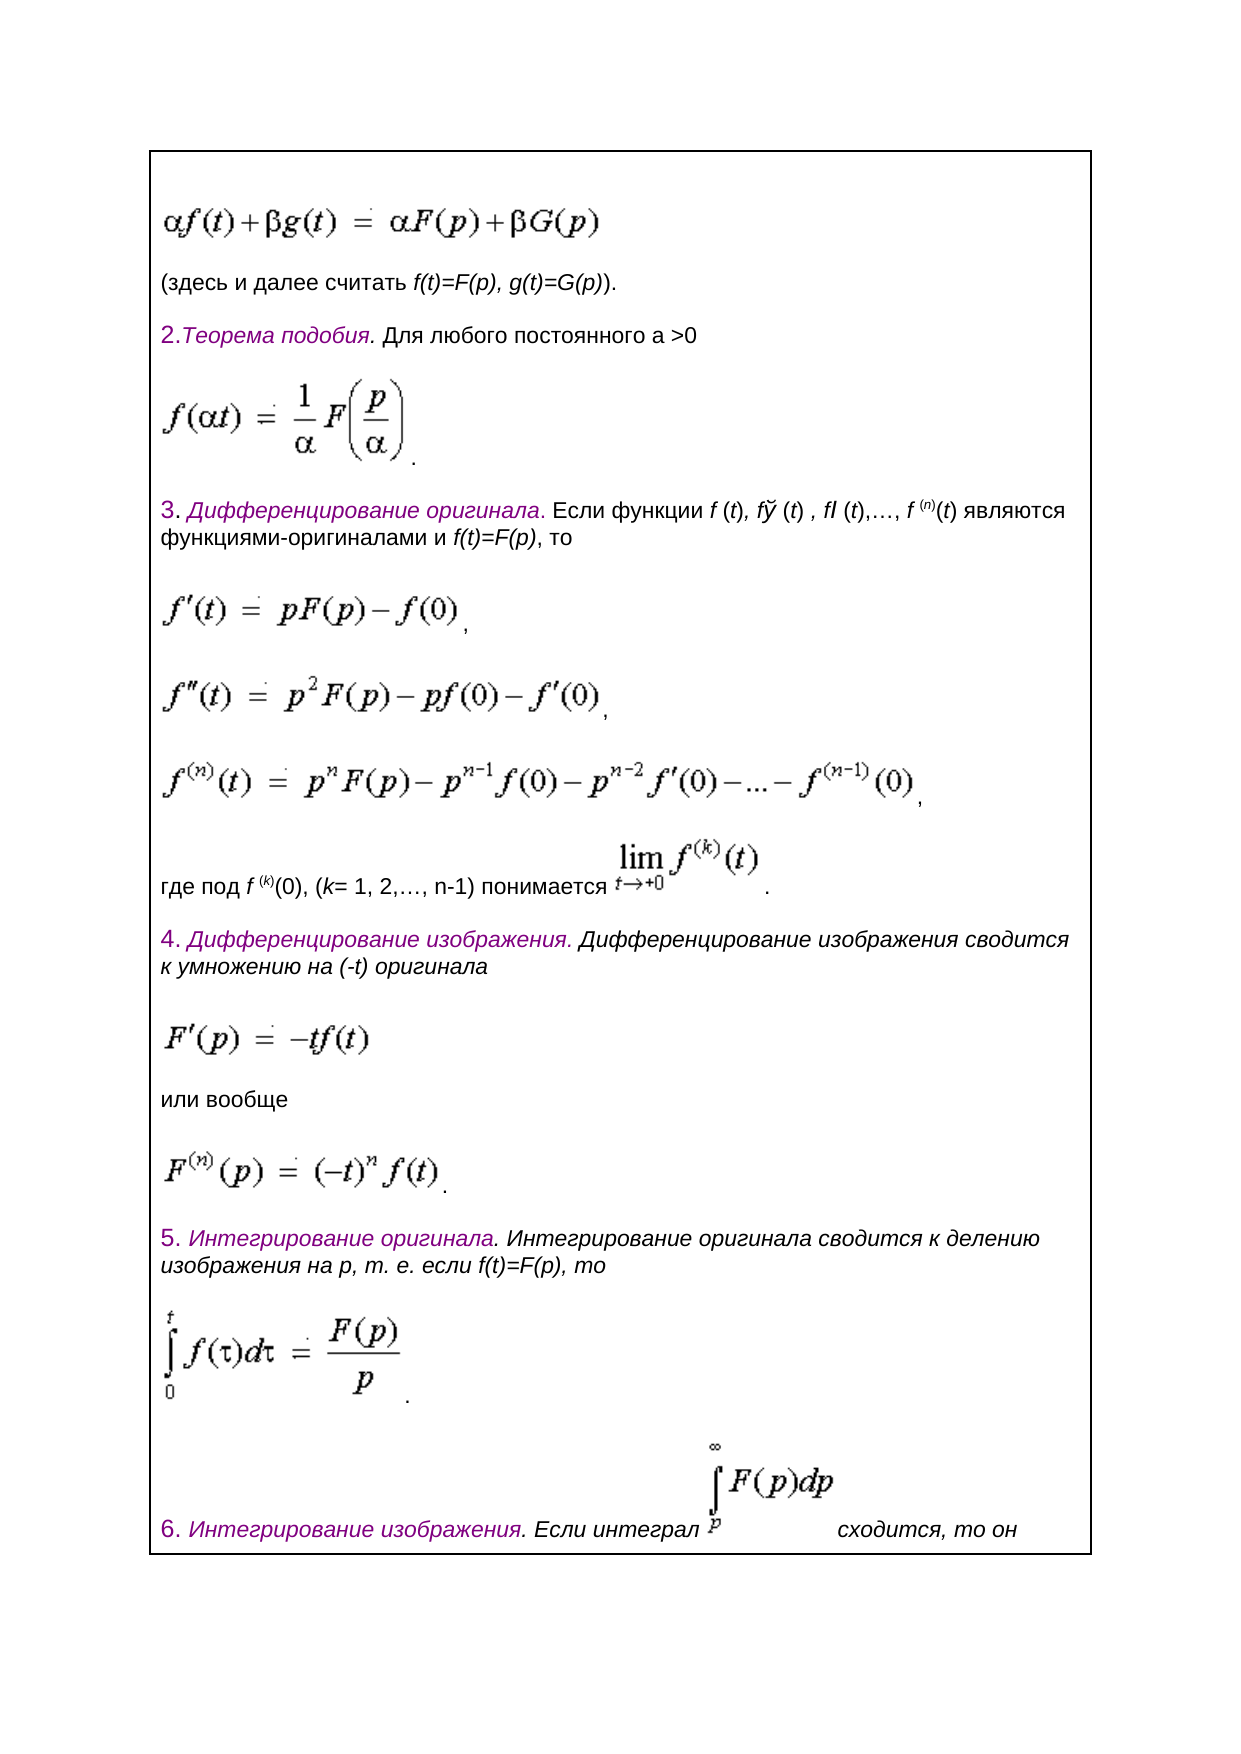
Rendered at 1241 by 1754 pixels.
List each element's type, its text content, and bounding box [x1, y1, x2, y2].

picture [160, 187, 603, 244]
picture [160, 1137, 442, 1194]
picture [160, 747, 917, 804]
picture [160, 575, 463, 632]
picture [160, 1303, 405, 1404]
table_cell (здесь и далее считать f(t)=F(p), g(t)=G(p)). 2.Теорема подобия. Для любого постоянного a >0 . 3. Дифференцирование оригинала. Если функции f (t), fў (t) , fІ (t),…, f (n)(t) являются функциями-оригиналами и f(t)=F(p), то , , , где под f (k)(0), (k= 1, 2,…, n-1) понимается . 4. Дифференцирование изображения. Дифференцирование изображения сводится к умножению на (-t) оригинала или вообще . 5. Интегрирование оригинала. Интегрирование оригинала сводится к делению изображения на р, т. е. если f(t)=F(p), то . 6. Интегрирование изображения. Если интеграл сходится, то он [151, 152, 1090, 1553]
picture [706, 1433, 838, 1538]
picture [160, 373, 411, 466]
picture [160, 661, 603, 718]
picture [613, 833, 764, 895]
picture [160, 1004, 373, 1061]
